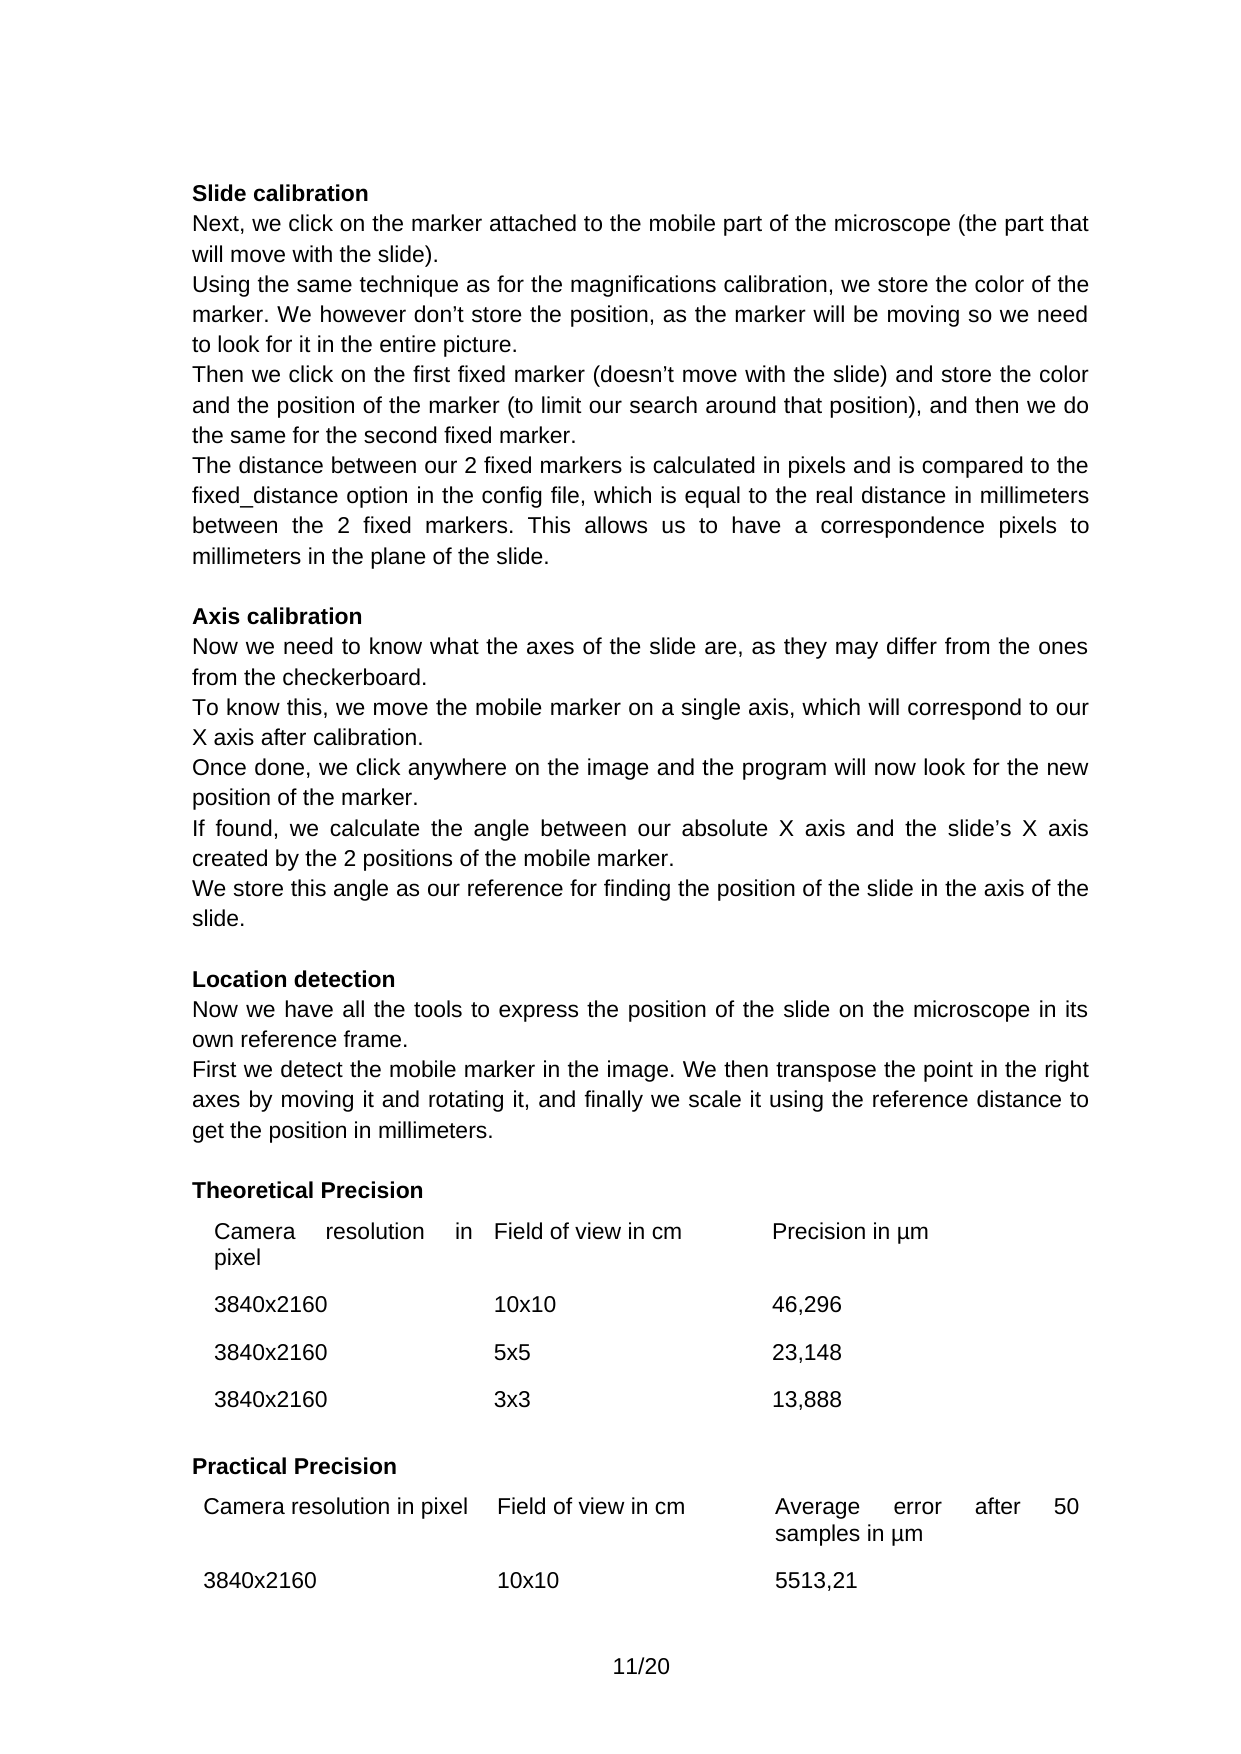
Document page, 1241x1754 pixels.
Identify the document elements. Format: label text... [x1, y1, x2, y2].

table_header Precision in µm [761, 1207, 1089, 1281]
table_header Field of view in cm [486, 1483, 764, 1556]
text Then we click on the first fixed marker (doesn’t move with the slide) and store the color and the position of the marker (to limit our search around that position), and then we do the same for the second fixed marker. [192, 361, 1090, 448]
table_cell 10x10 [483, 1281, 761, 1328]
table_header Camera resolution in pixel [204, 1207, 483, 1281]
text Once done, we click anywhere on the image and the program will now look for the new position of the marker. [192, 754, 1090, 811]
table_header Camera resolution in pixel [193, 1483, 486, 1556]
text We store this angle as our reference for finding the position of the slide in the axis of the slide. [192, 875, 1090, 932]
table_cell 5x5 [483, 1328, 761, 1375]
text Location detection [192, 966, 1090, 992]
table_cell 3840x2160 [193, 1556, 486, 1603]
table_header Average error after 50 samples in µm [765, 1483, 1089, 1556]
table_cell 13,888 [761, 1375, 1089, 1422]
text Now we have all the tools to express the position of the slide on the microscope in its own reference frame. [192, 996, 1090, 1052]
table_cell 46,296 [761, 1281, 1089, 1328]
table_cell 3840x2160 [204, 1375, 483, 1422]
table_cell 3840x2160 [204, 1328, 483, 1375]
text First we detect the mobile marker in the image. We then transpose the point in the right axes by moving it and rotating it, and finally we scale it using the reference distance to get the position in millimeters. [192, 1056, 1090, 1143]
table_header Field of view in cm [483, 1207, 761, 1281]
text Slide calibration [192, 180, 1090, 207]
text The distance between our 2 fixed markers is calculated in pixels and is compared to the fixed_distance option in the config file, which is equal to the real distance in millimeters between the 2 fixed markers. This allows us to have a correspondence pixels to millimeters in the plane of the slide. [192, 452, 1090, 569]
text Now we need to know what the axes of the slide are, as they may differ from the ones from the checkerboard. [192, 633, 1090, 690]
table_cell 10x10 [486, 1556, 764, 1603]
text Using the same technique as for the magnifications calibration, we store the color of the marker. We however don’t store the position, as the marker will be moving so we need to look for it in the entire picture. [192, 271, 1090, 358]
text Axis calibration [192, 603, 1090, 629]
table_cell 23,148 [761, 1328, 1089, 1375]
text Theoretical Precision [192, 1177, 1090, 1203]
text Next, we click on the marker attached to the mobile part of the microscope (the part that will move with the slide). [192, 210, 1090, 267]
table_cell 3840x2160 [204, 1281, 483, 1328]
table_cell 3x3 [483, 1375, 761, 1422]
text Practical Precision [192, 1453, 1090, 1479]
table_cell 5513,21 [765, 1556, 1089, 1603]
text To know this, we move the mobile marker on a single axis, which will correspond to our X axis after calibration. [192, 694, 1090, 750]
text If found, we calculate the angle between our absolute X axis and the slide’s X axis created by the 2 positions of the mobile marker. [192, 814, 1090, 871]
